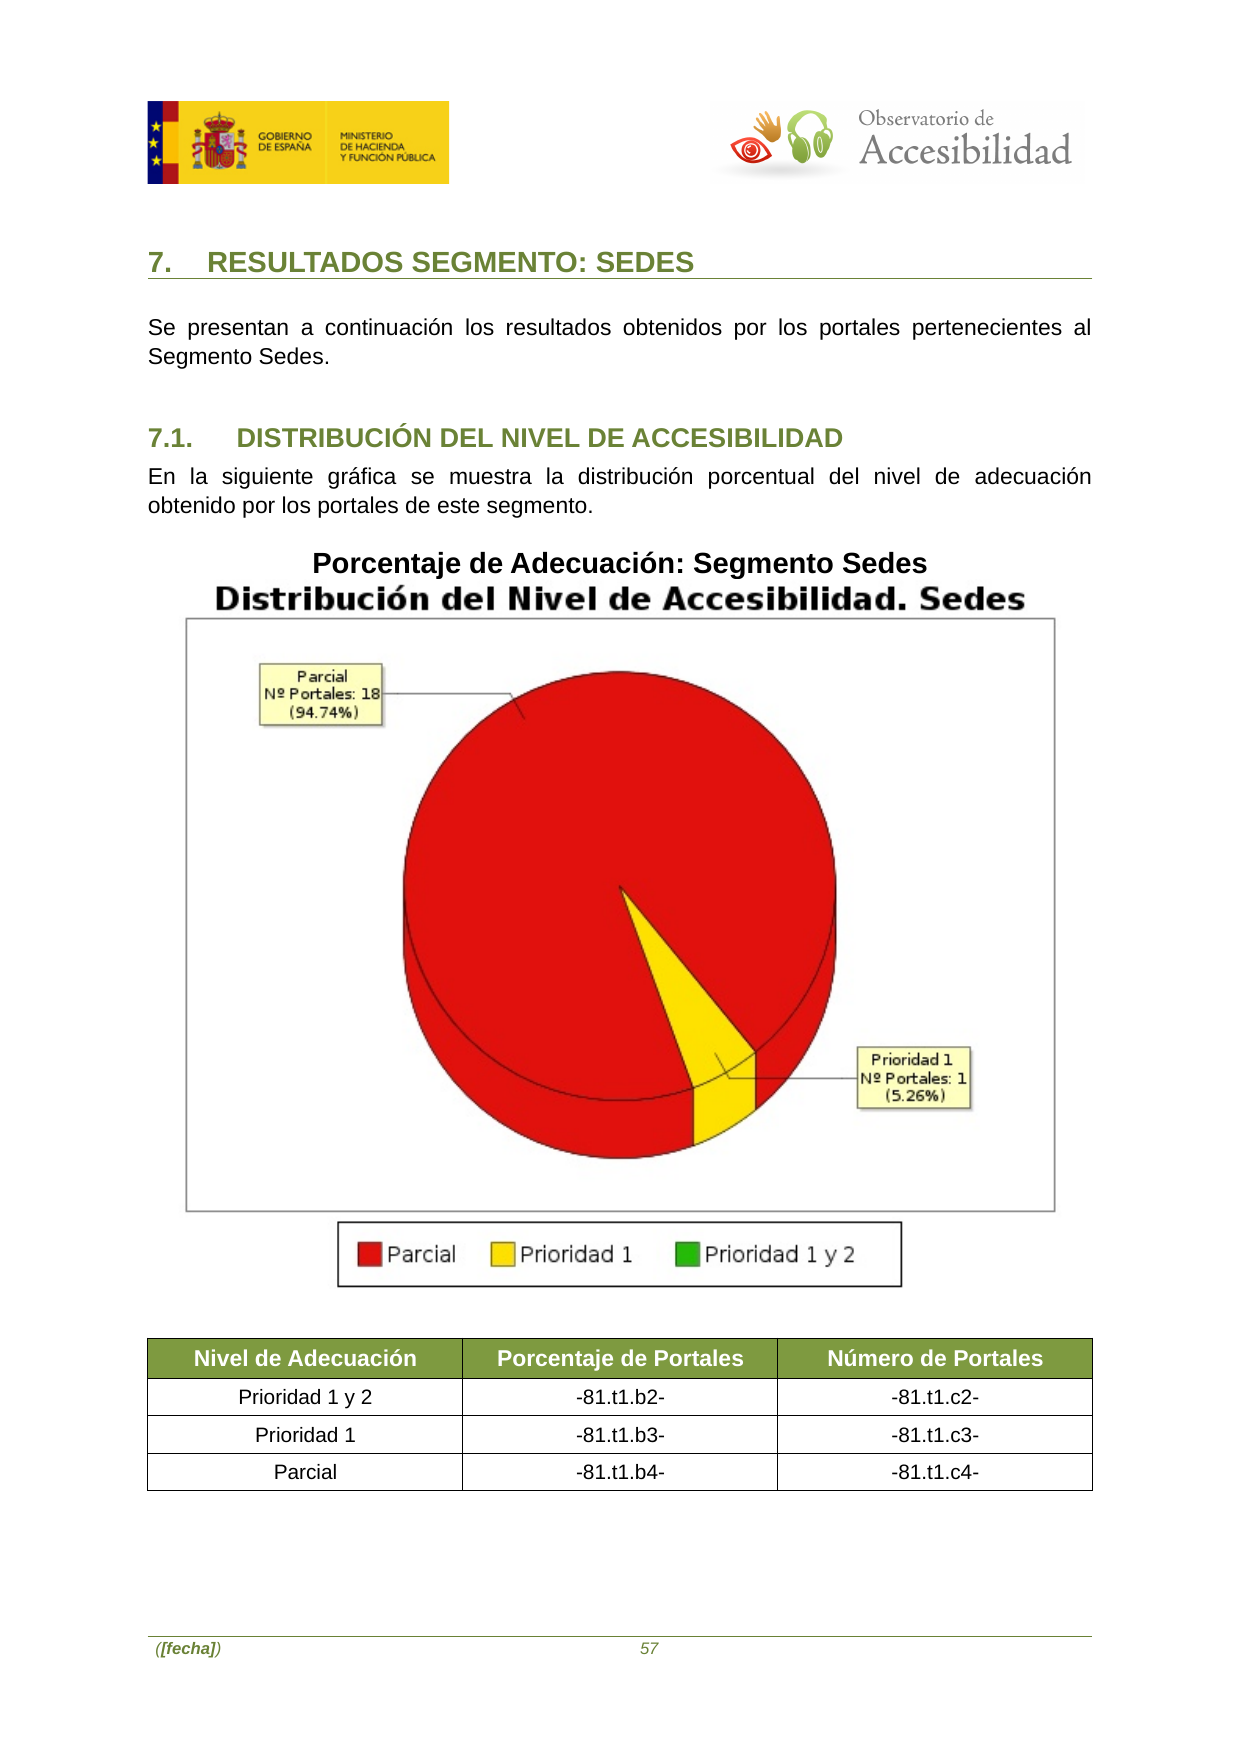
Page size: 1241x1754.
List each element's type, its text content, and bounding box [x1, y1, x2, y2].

table_header Número de Portales [778, 1339, 1092, 1378]
table_cell Parcial [148, 1454, 462, 1490]
table_cell -81.t1.b4- [463, 1454, 777, 1490]
picture [710, 101, 1086, 184]
text Porcentaje de Adecuación: Segmento Sedes [148, 546, 1092, 579]
text En la siguiente gráfica se muestra la distribución porcentual del nivel de adecuación obtenido por los portales de este segmento. [148, 463, 1092, 518]
table_header Porcentaje de Portales [463, 1339, 777, 1378]
text Se presentan a continuación los resultados obtenidos por los portales pertenecientes al Segmento Sedes. [148, 314, 1092, 369]
table_cell -81.t1.c4- [778, 1454, 1092, 1490]
table_cell Prioridad 1 y 2 [148, 1379, 462, 1415]
subtitle Resultados Segmento: Sedes [148, 245, 1092, 278]
table_cell -81.t1.c3- [778, 1416, 1092, 1453]
picture [147, 101, 450, 184]
table_cell -81.t1.c2- [778, 1379, 1092, 1415]
subtitle Distribución del nivel de accesibilidad [148, 422, 1092, 453]
table_cell -81.t1.b2- [463, 1379, 777, 1415]
table_cell Prioridad 1 [148, 1416, 462, 1453]
table_header Nivel de Adecuación [148, 1339, 462, 1378]
table_cell -81.t1.b3- [463, 1416, 777, 1453]
picture [178, 579, 1062, 1289]
